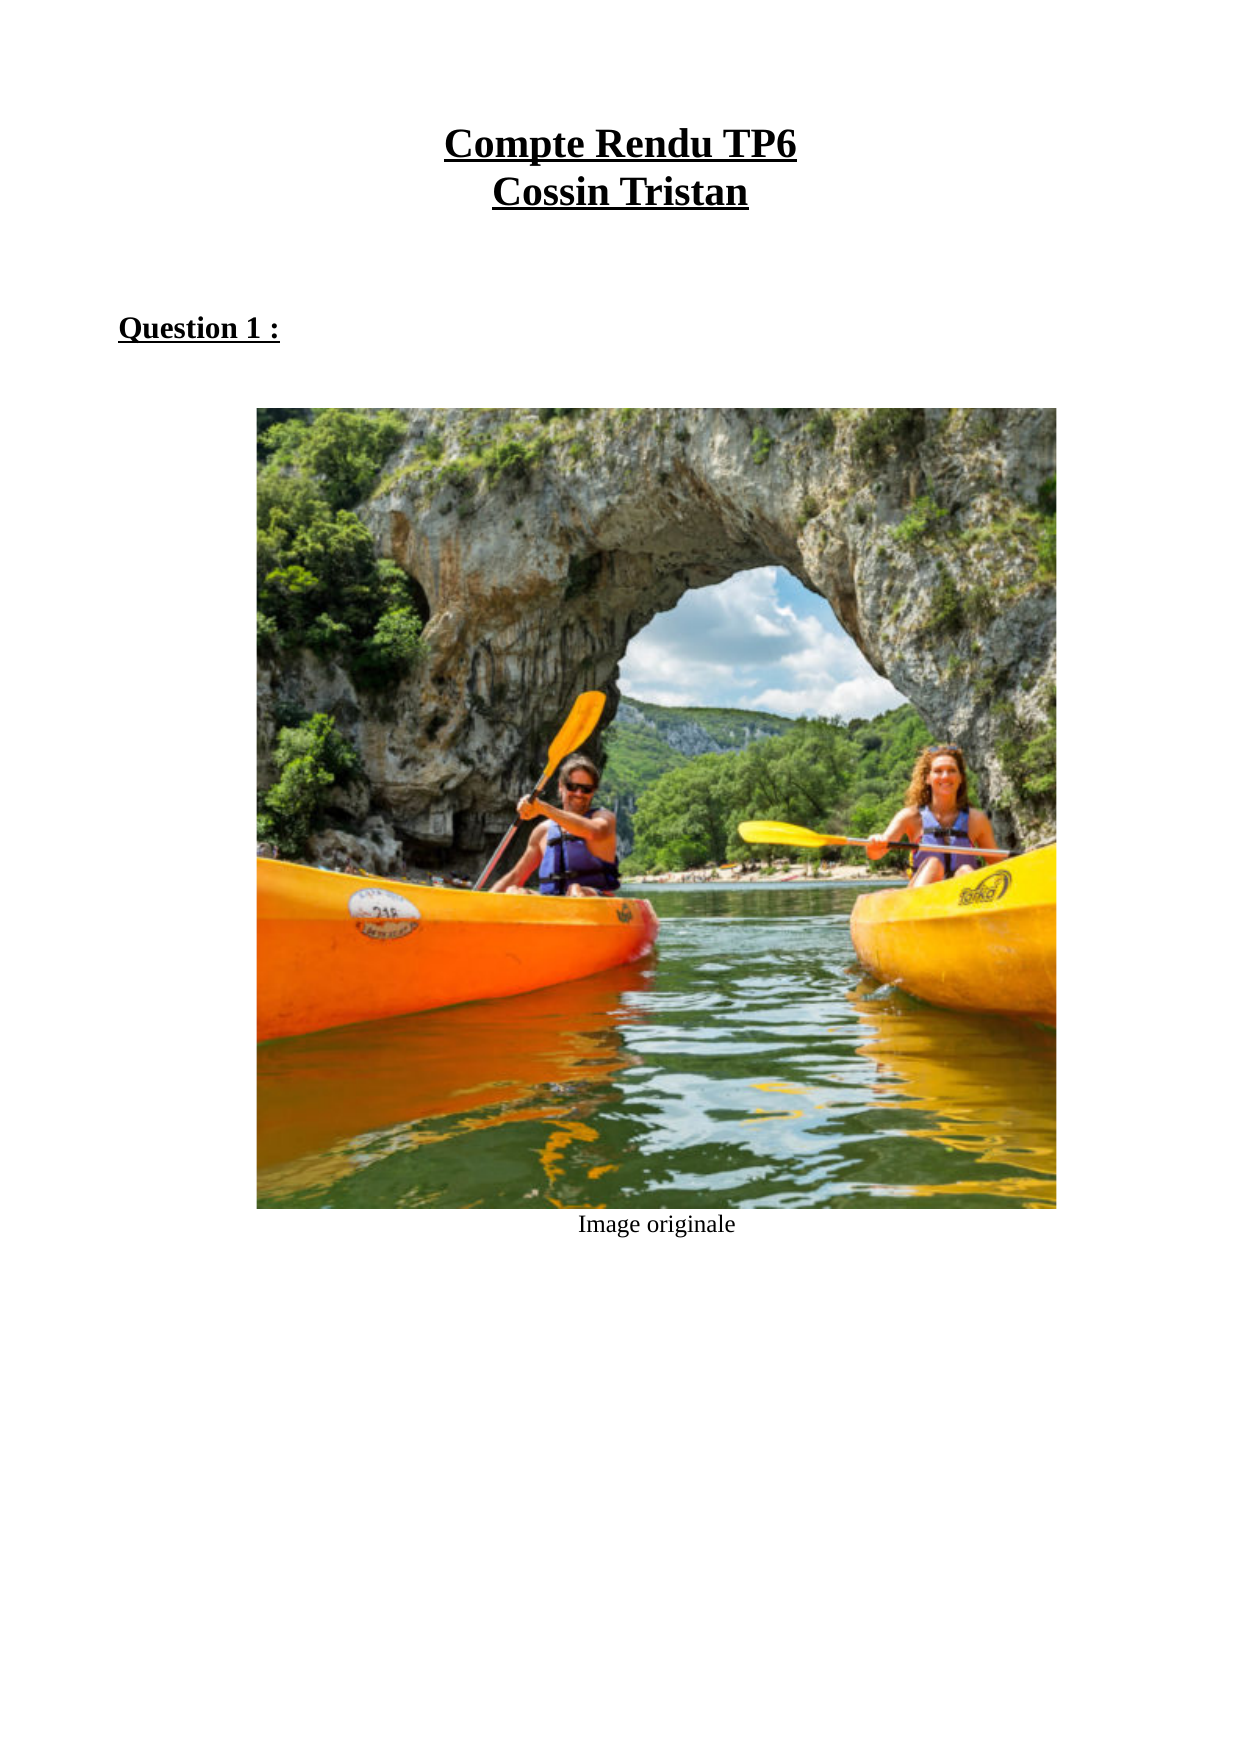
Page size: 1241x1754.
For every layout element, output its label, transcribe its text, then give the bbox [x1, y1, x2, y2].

text Cossin Tristan [118, 166, 1122, 214]
text Question 1 : [118, 310, 1122, 346]
text Compte Rendu TP6 [118, 118, 1122, 166]
picture [256, 408, 1057, 1209]
text Image originale [257, 1209, 1057, 1238]
